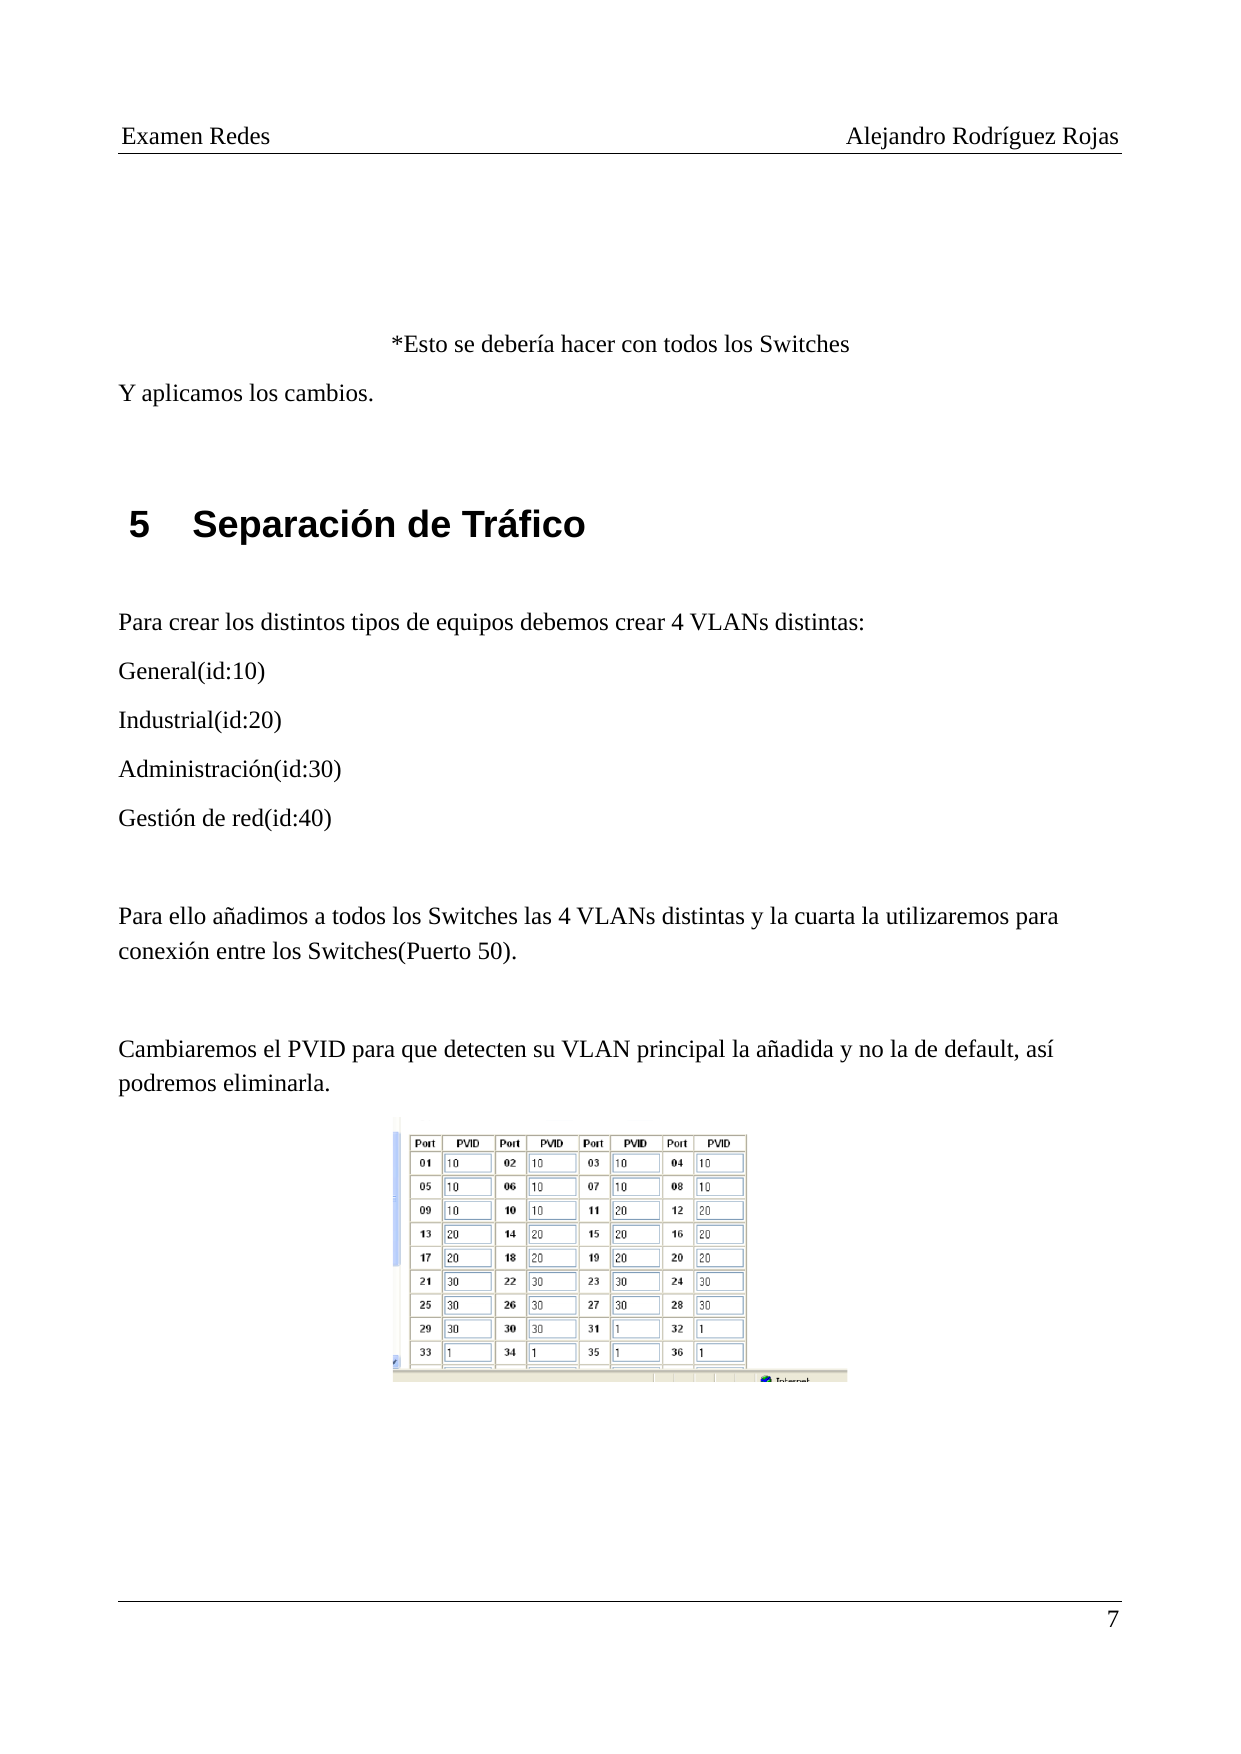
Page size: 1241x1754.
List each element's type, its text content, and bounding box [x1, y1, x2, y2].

text Gestión de red(id:40) [118, 803, 1122, 832]
text Cambiaremos el PVID para que detecten su VLAN principal la añadida y no la de default, así podremos eliminarla. [118, 1034, 1122, 1097]
text Para ello añadimos a todos los Switches las 4 VLANs distintas y la cuarta la utilizaremos para conexión entre los Switches(Puerto 50). [118, 901, 1122, 964]
picture [407, 1117, 696, 1382]
text Industrial(id:20) [118, 705, 1122, 734]
text Administración(id:30) [118, 754, 1122, 783]
text Para crear los distintos tipos de equipos debemos crear 4 VLANs distintas: [118, 607, 1122, 636]
text General(id:10) [118, 656, 1122, 685]
text *Esto se debería hacer con todos los Switches [118, 329, 1122, 358]
text Y aplicamos los cambios. [118, 378, 1122, 407]
subtitle Separación de Tráfico [118, 502, 1122, 545]
